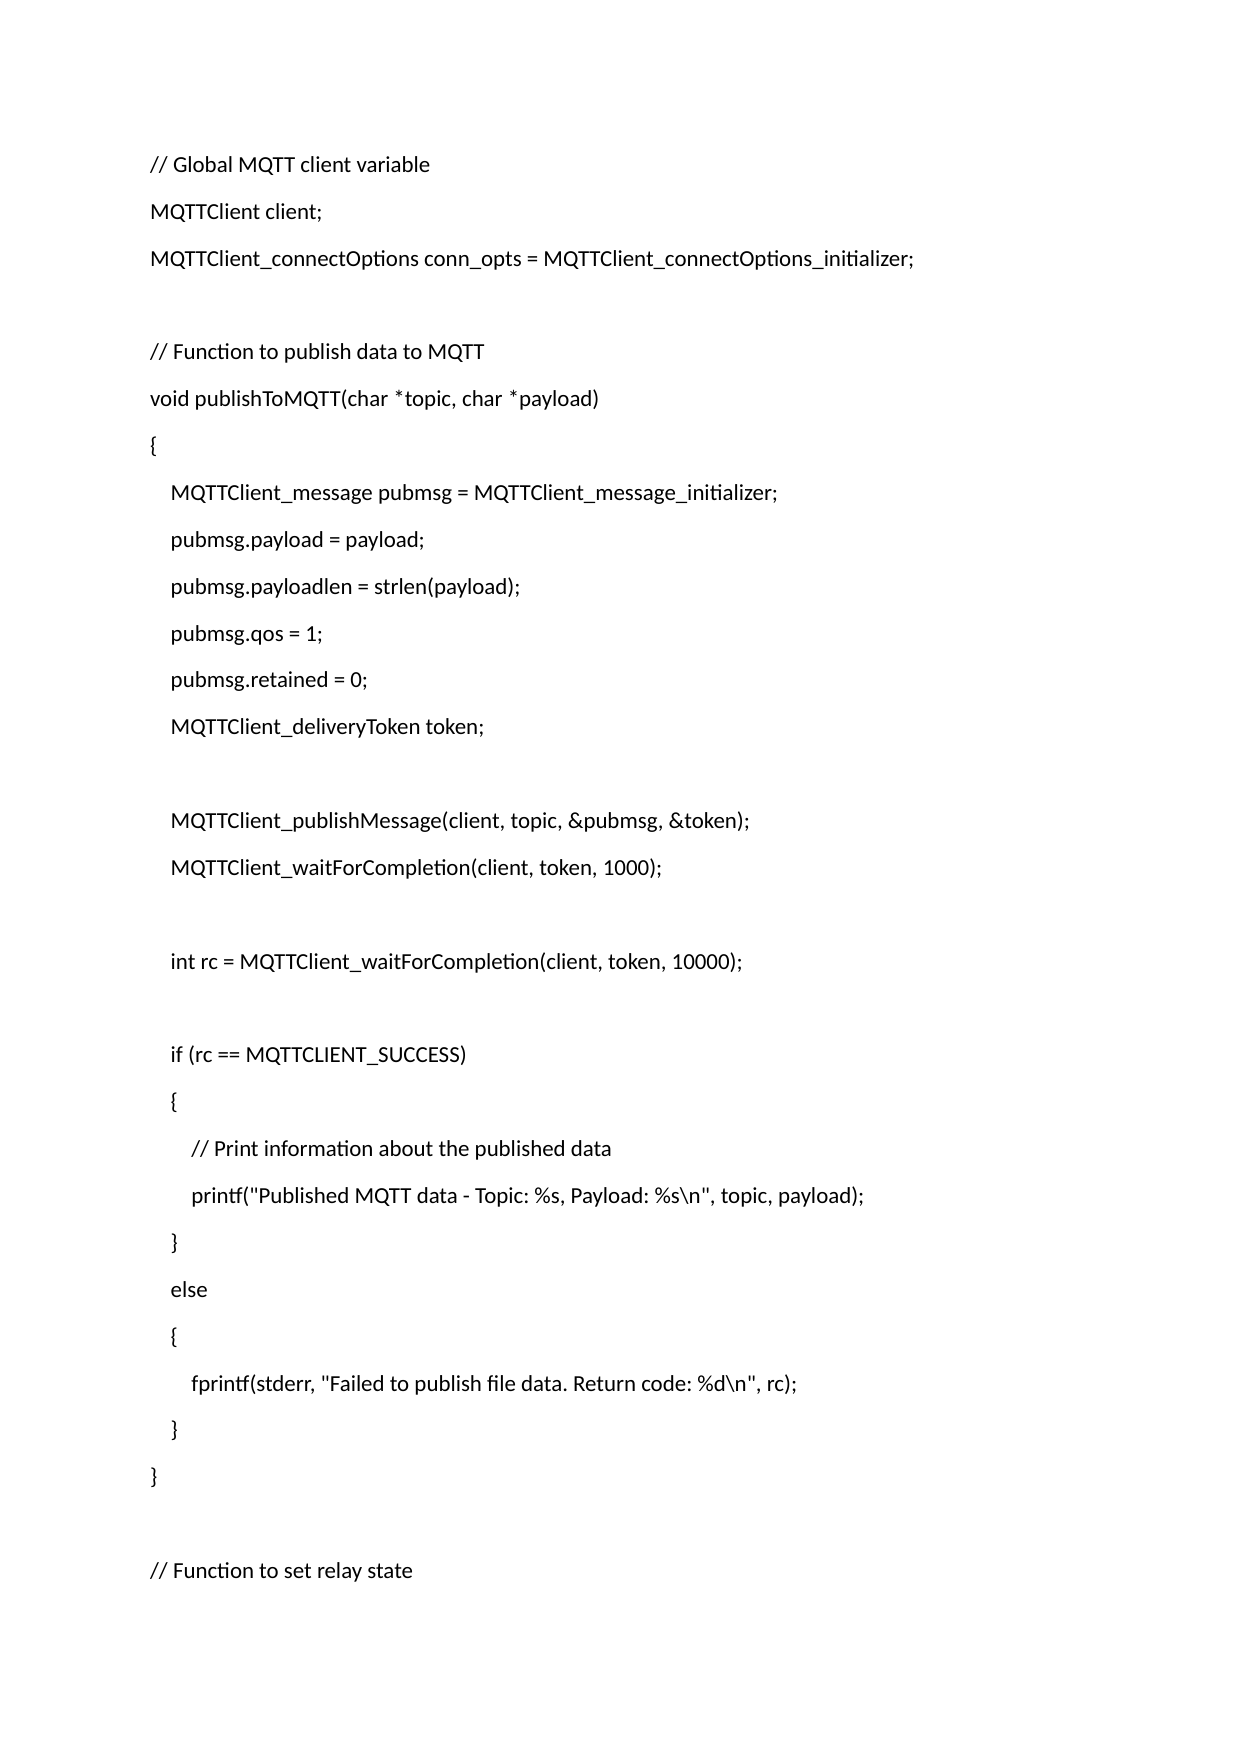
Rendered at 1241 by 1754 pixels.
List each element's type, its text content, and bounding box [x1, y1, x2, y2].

text MQTTClient_waitForCompletion(client, token, 1000); [150, 853, 1090, 881]
text void publishToMQTT(char *topic, char *payload) [150, 384, 1090, 412]
text // Function to set relay state [150, 1556, 1090, 1584]
text MQTTClient client; [150, 197, 1090, 225]
text { [150, 431, 1090, 459]
text MQTTClient_message pubmsg = MQTTClient_message_initializer; [150, 478, 1090, 506]
text pubmsg.retained = 0; [150, 666, 1090, 694]
text MQTTClient_publishMessage(client, topic, &pubmsg, &token); [150, 806, 1090, 834]
text { [150, 1322, 1090, 1350]
text pubmsg.qos = 1; [150, 619, 1090, 647]
text fprintf(stderr, "Failed to publish file data. Return code: %d\n", rc); [150, 1369, 1090, 1397]
text { [150, 1087, 1090, 1116]
text // Print information about the published data [150, 1134, 1090, 1162]
text } [150, 1228, 1090, 1256]
text printf("Published MQTT data - Topic: %s, Payload: %s\n", topic, payload); [150, 1181, 1090, 1209]
text pubmsg.payloadlen = strlen(payload); [150, 572, 1090, 600]
text else [150, 1275, 1090, 1303]
text if (rc == MQTTCLIENT_SUCCESS) [150, 1041, 1090, 1069]
text pubmsg.payload = payload; [150, 525, 1090, 553]
text } [150, 1462, 1090, 1491]
text int rc = MQTTClient_waitForCompletion(client, token, 10000); [150, 947, 1090, 975]
text // Function to publish data to MQTT [150, 337, 1090, 366]
text // Global MQTT client variable [150, 150, 1090, 178]
text MQTTClient_deliveryToken token; [150, 712, 1090, 741]
text MQTTClient_connectOptions conn_opts = MQTTClient_connectOptions_initializer; [150, 244, 1090, 272]
text } [150, 1416, 1090, 1444]
